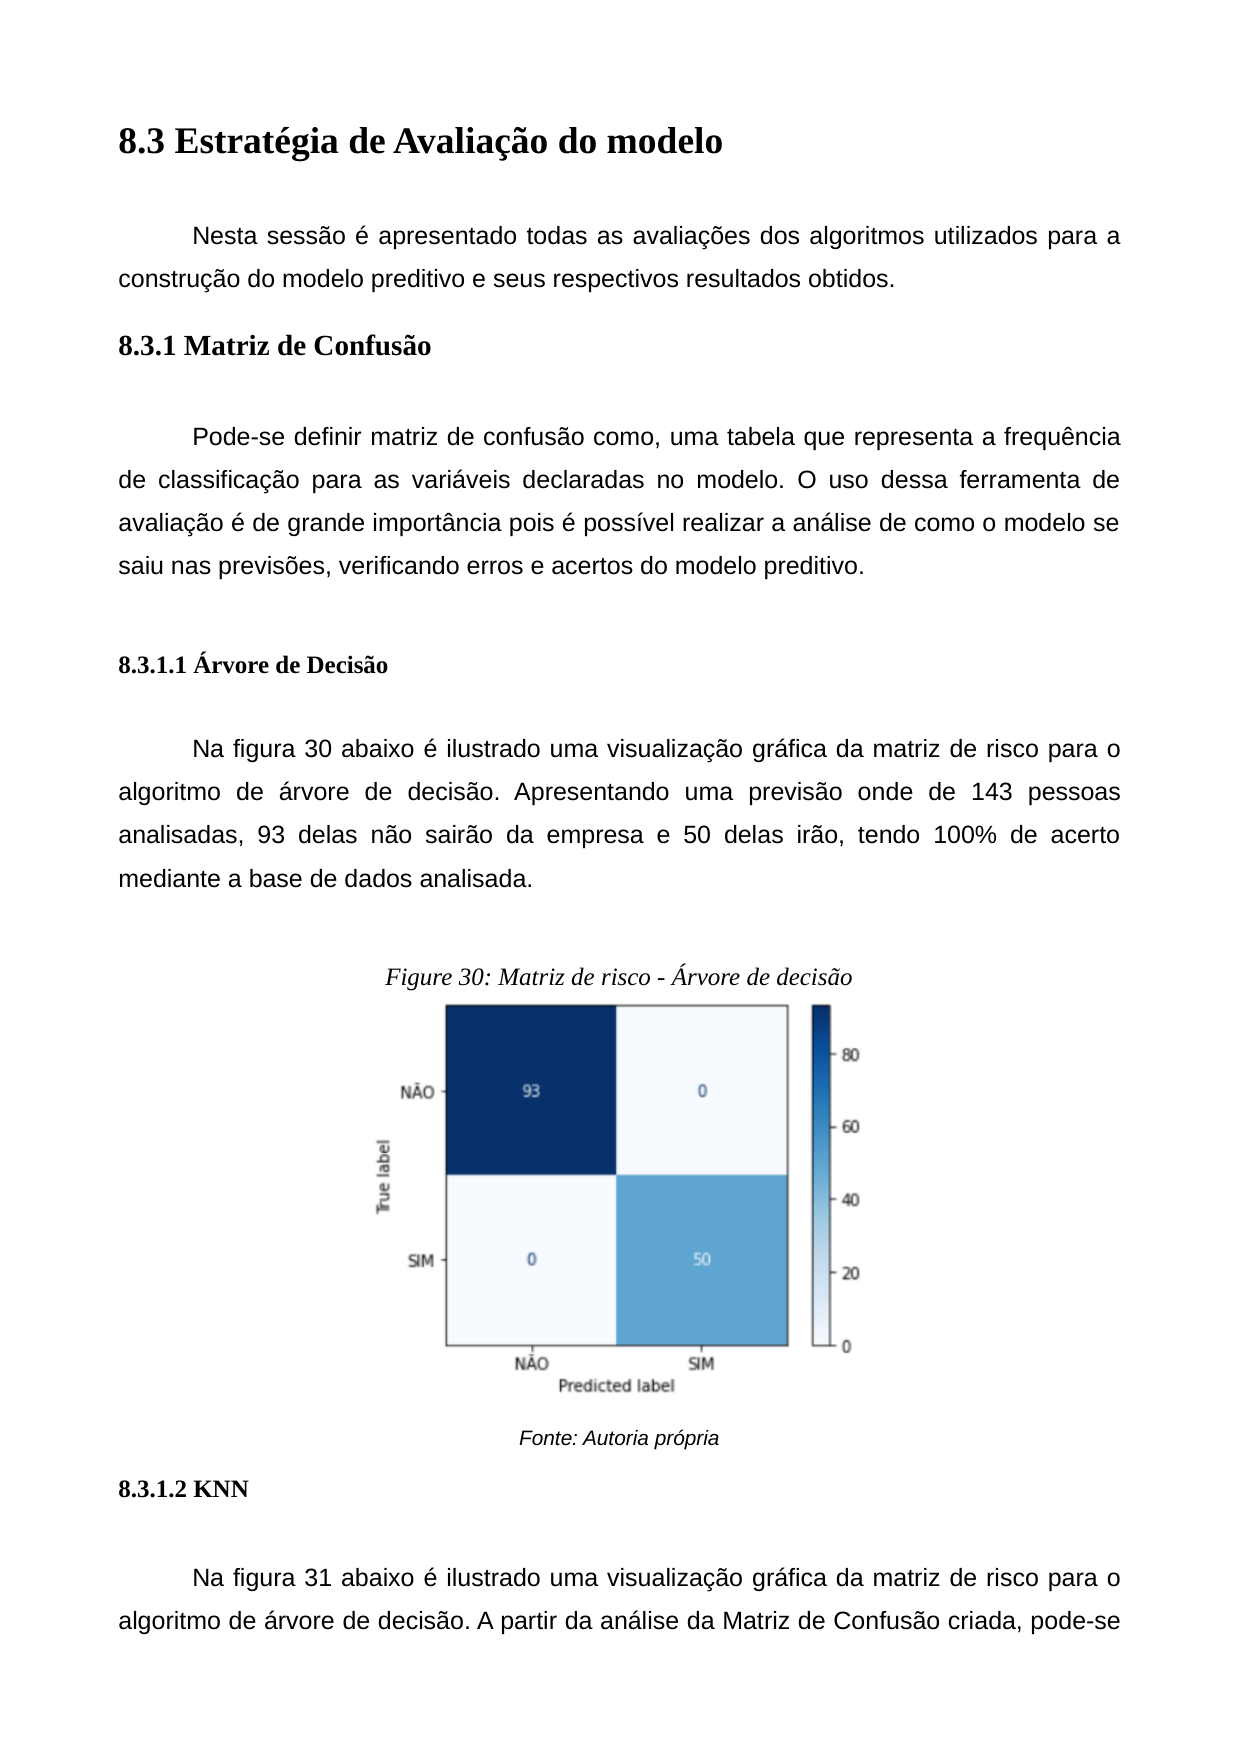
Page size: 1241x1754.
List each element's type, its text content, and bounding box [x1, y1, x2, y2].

text Figure 30: Matriz de risco - Árvore de decisão [370, 962, 870, 991]
text Pode-se definir matriz de confusão como, uma tabela que representa a frequência de classificação para as variáveis declaradas no modelo. O uso dessa ferramenta de avaliação é de grande importância pois é possível realizar a análise de como o modelo se saiu nas previsões, verificando erros e acertos do modelo preditivo. [118, 422, 1122, 580]
text Na figura 31 abaixo é ilustrado uma visualização gráfica da matriz de risco para o algoritmo de árvore de decisão. A partir da análise da Matriz de Confusão criada, pode-se [118, 1563, 1122, 1635]
picture [369, 991, 871, 1399]
text Nesta sessão é apresentado todas as avaliações dos algoritmos utilizados para a construção do modelo preditivo e seus respectivos resultados obtidos. [118, 221, 1122, 293]
subtitle 8.3.1 Matriz de Confusão [118, 328, 1122, 362]
text Fonte: Autoria própria [118, 950, 1122, 1450]
text Na figura 30 abaixo é ilustrado uma visualização gráfica da matriz de risco para o algoritmo de árvore de decisão. Apresentando uma previsão onde de 143 pessoas analisadas, 93 delas não sairão da empresa e 50 delas irão, tendo 100% de acerto mediante a base de dados analisada. [118, 734, 1122, 892]
subtitle 8.3.1.2 KNN [118, 1474, 1122, 1503]
subtitle 8.3.1.1 Árvore de Decisão [118, 650, 1122, 679]
subtitle 8.3 Estratégia de Avaliação do modelo [118, 118, 1122, 161]
